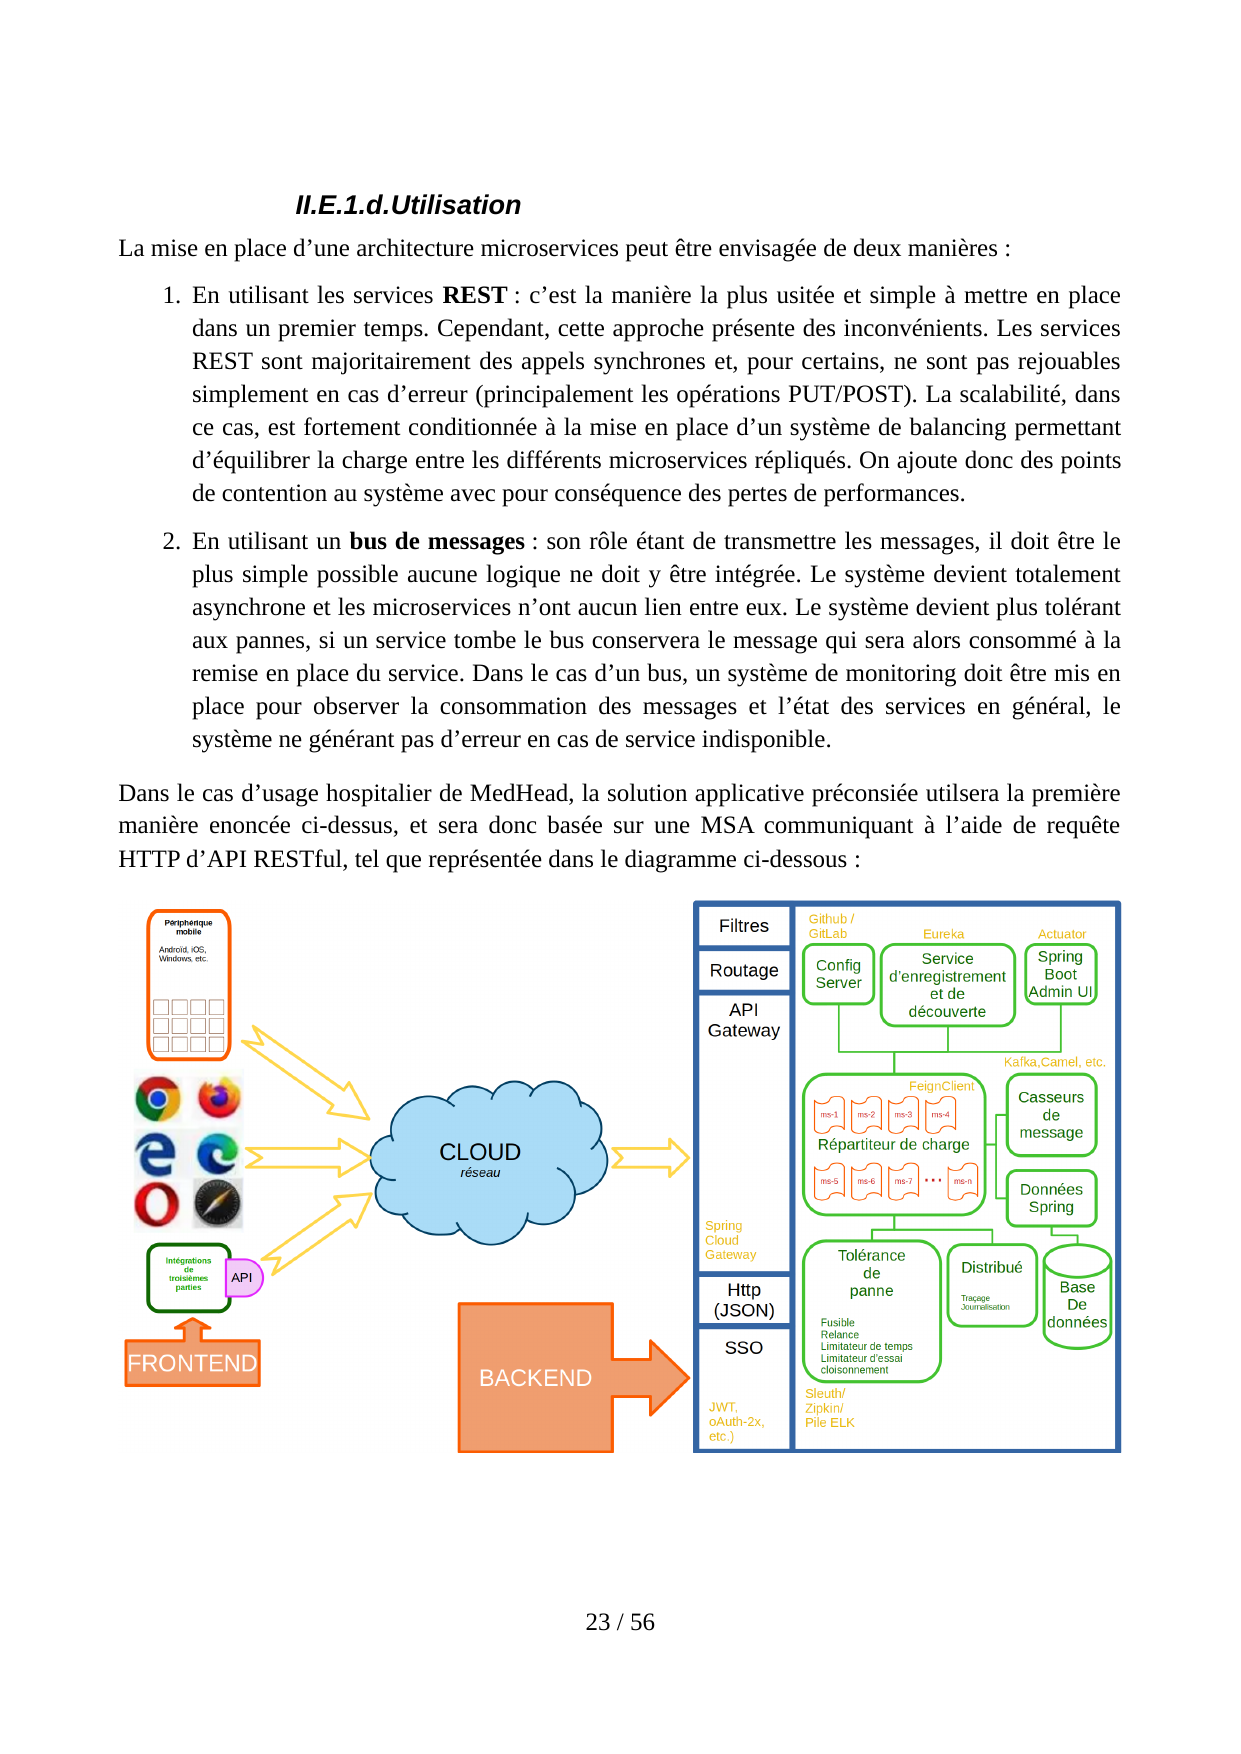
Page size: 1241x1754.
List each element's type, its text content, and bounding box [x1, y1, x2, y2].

picture [118, 900, 1123, 1453]
list En utilisant un bus de messages : son rôle étant de transmettre les messages, il doit être le plus simple possible aucune logique ne doit y être intégrée. Le système devient totalement asynchrone et les microservices n’ont aucun lien entre eux. Le système devient plus tolérant aux pannes, si un service tombe le bus conservera le message qui sera alors consommé à la remise en place du service. Dans le cas d’un bus, un système de monitoring doit être mis en place pour observer la consommation des messages et l’état des services en général, le système ne générant pas d’erreur en cas de service indisponible. [162, 526, 1122, 753]
text Dans le cas d’usage hospitalier de MedHead, la solution applicative préconsiée utilsera la première manière enoncée ci-dessus, et sera donc basée sur une MSA communiquant à l’aide de requête HTTP d’API RESTful, tel que représentée dans le diagramme ci-dessous : [118, 778, 1122, 872]
text La mise en place d’une architecture microservices peut être envisagée de deux manières : [118, 233, 1122, 261]
subtitle Utilisation [118, 189, 1122, 220]
list En utilisant les services REST : c’est la manière la plus usitée et simple à mettre en place dans un premier temps. Cependant, cette approche présente des inconvénients. Les services REST sont majoritairement des appels synchrones et, pour certains, ne sont pas rejouables simplement en cas d’erreur (principalement les opérations PUT/POST). La scalabilité, dans ce cas, est fortement conditionnée à la mise en place d’un système de balancing permettant d’équilibrer la charge entre les différents microservices répliqués. On ajoute donc des points de contention au système avec pour conséquence des pertes de performances. [162, 280, 1122, 507]
